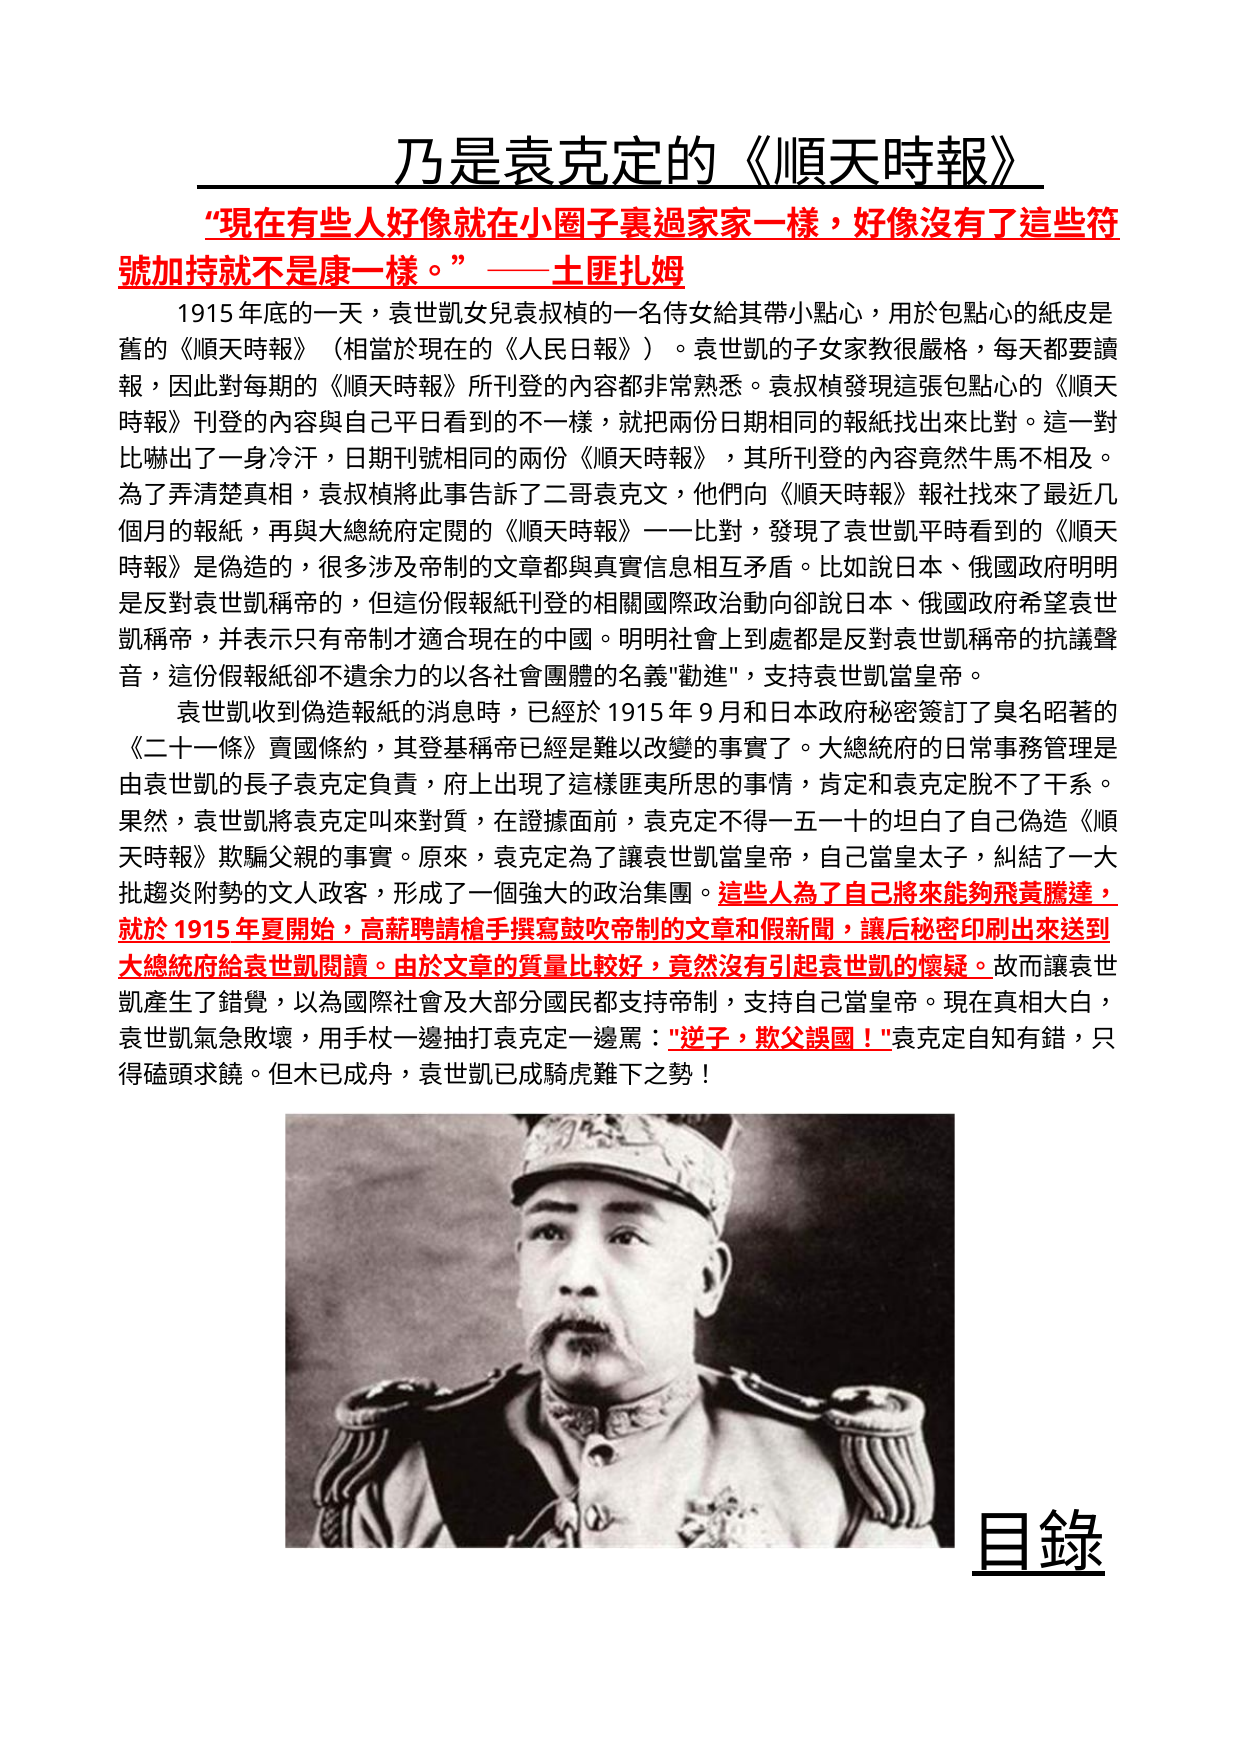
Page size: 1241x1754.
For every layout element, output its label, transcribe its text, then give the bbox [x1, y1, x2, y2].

text 目錄 [118, 1488, 1122, 1585]
text “現在有些人好像就在小圈子裏過家家一樣，好像沒有了這些符號加持就不是康一樣。”——土匪扎姆 [118, 197, 1122, 293]
picture [285, 1112, 955, 1549]
text 乃是袁克定的《順天時報》 [118, 118, 1122, 197]
text 1915年底的一天，袁世凱女兒袁叔楨的一名侍女給其帶小點心，用於包點心的紙皮是舊的《順天時報》（相當於現在的《人民日報》）。袁世凱的子女家教很嚴格，每天都要讀報，因此對每期的《順天時報》所刊登的內容都非常熟悉。袁叔楨發現這張包點心的《順天時報》刊登的內容與自己平日看到的不一樣，就把兩份日期相同的報紙找出來比對。這一對比嚇出了一身冷汗，日期刊號相同的兩份《順天時報》，其所刊登的內容竟然牛馬不相及。為了弄清楚真相，袁叔楨將此事告訴了二哥袁克文，他們向《順天時報》報社找來了最近几個月的報紙，再與大總統府定閱的《順天時報》一一比對，發現了袁世凱平時看到的《順天時報》是偽造的，很多涉及帝制的文章都與真實信息相互矛盾。比如說日本、俄國政府明明是反對袁世凱稱帝的，但這份假報紙刊登的相關國際政治動向卻說日本、俄國政府希望袁世凱稱帝，并表示只有帝制才適合現在的中國。明明社會上到處都是反對袁世凱稱帝的抗議聲音，這份假報紙卻不遺余力的以各社會團體的名義"勸進"，支持袁世凱當皇帝。 [118, 293, 1122, 692]
text 袁世凱收到偽造報紙的消息時，已經於1915年9月和日本政府秘密簽訂了臭名昭著的《二十一條》賣國條約，其登基稱帝已經是難以改變的事實了。大總統府的日常事務管理是由袁世凱的長子袁克定負責，府上出現了這樣匪夷所思的事情，肯定和袁克定脫不了干系。果然，袁世凱將袁克定叫來對質，在證據面前，袁克定不得一五一十的坦白了自己偽造《順天時報》欺騙父親的事實。原來，袁克定為了讓袁世凱當皇帝，自己當皇太子，糾結了一大批趨炎附勢的文人政客，形成了一個強大的政治集團。這些人為了自己將來能夠飛黃騰達，就於1915年夏開始，高薪聘請槍手撰寫鼓吹帝制的文章和假新聞，讓后秘密印刷出來送到大總統府給袁世凱閱讀。由於文章的質量比較好，竟然沒有引起袁世凱的懷疑。故而讓袁世凱產生了錯覺，以為國際社會及大部分國民都支持帝制，支持自己當皇帝。現在真相大白，袁世凱氣急敗壞，用手杖一邊抽打袁克定一邊罵："逆子，欺父誤國！"袁克定自知有錯，只得磕頭求饒。但木已成舟，袁世凱已成騎虎難下之勢！ [118, 692, 1122, 1091]
